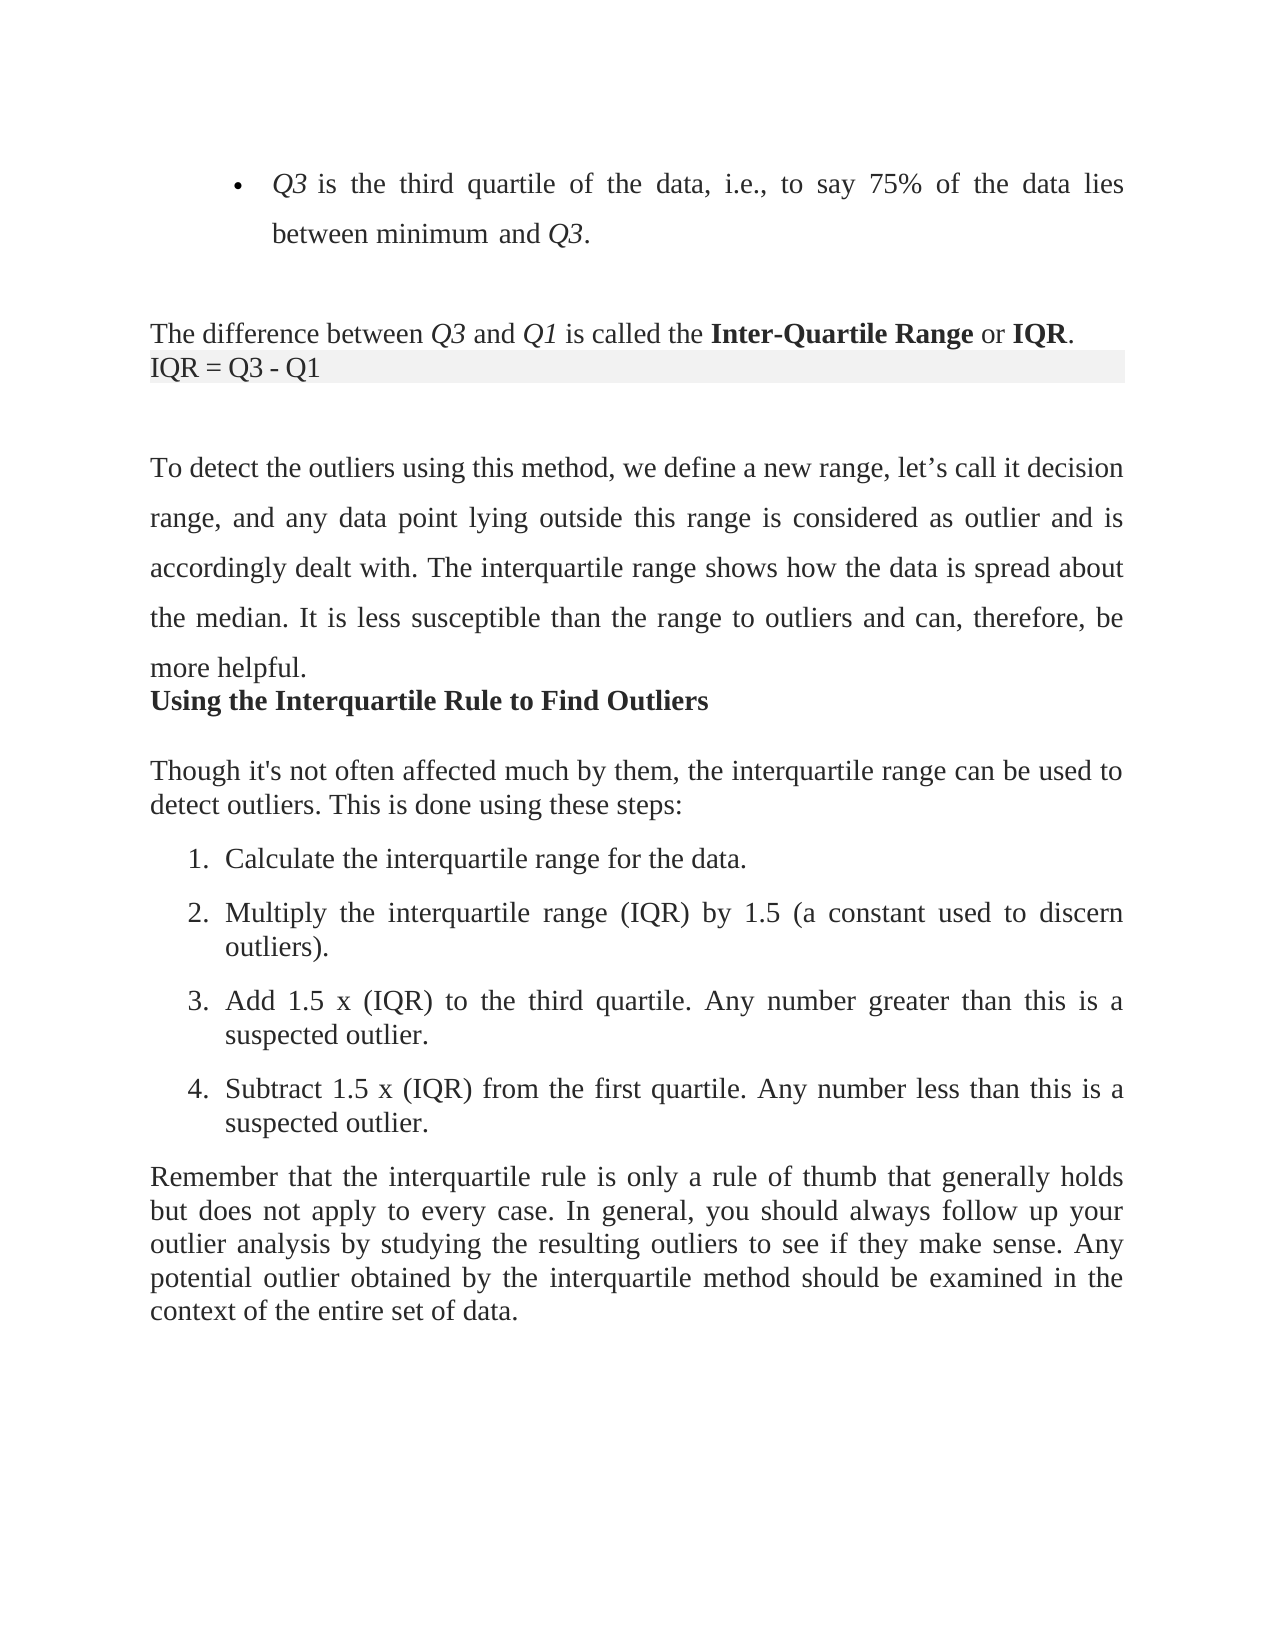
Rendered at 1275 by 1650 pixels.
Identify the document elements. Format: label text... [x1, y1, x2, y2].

list Add 1.5 x (IQR) to the third quartile. Any number greater than this is a suspected outlier. [187, 983, 1125, 1051]
text Though it's not often affected much by them, the interquartile range can be used to detect outliers. This is done using these steps: [150, 753, 1125, 820]
text The difference between Q3 and Q1 is called the Inter-Quartile Range or IQR. [150, 300, 1125, 350]
text Remember that the interquartile rule is only a rule of thumb that generally holds but does not apply to every case. In general, you should always follow up your outlier analysis by studying the resulting outliers to see if they make sense. Any potential outlier obtained by the interquartile method should be examined in the context of the entire set of data. [150, 1159, 1125, 1327]
list Calculate the interquartile range for the data. [187, 841, 1125, 875]
text IQR = Q3 - Q1 [150, 350, 1125, 383]
list Multiply the interquartile range (IQR) by 1.5 (a constant used to discern outliers). [187, 896, 1125, 963]
text To detect the outliers using this method, we define a new range, let’s call it decision range, and any data point lying outside this range is considered as outlier and is accordingly dealt with. The interquartile range shows how the data is spread about the median. It is less susceptible than the range to outliers and can, therefore, be more helpful. [150, 433, 1125, 683]
subtitle Using the Interquartile Rule to Find Outliers [150, 683, 1125, 717]
list Q3 is the third quartile of the data, i.e., to say 75% of the data lies between minimum and Q3. [234, 150, 1125, 250]
list Subtract 1.5 x (IQR) from the first quartile. Any number less than this is a suspected outlier. [187, 1071, 1125, 1138]
